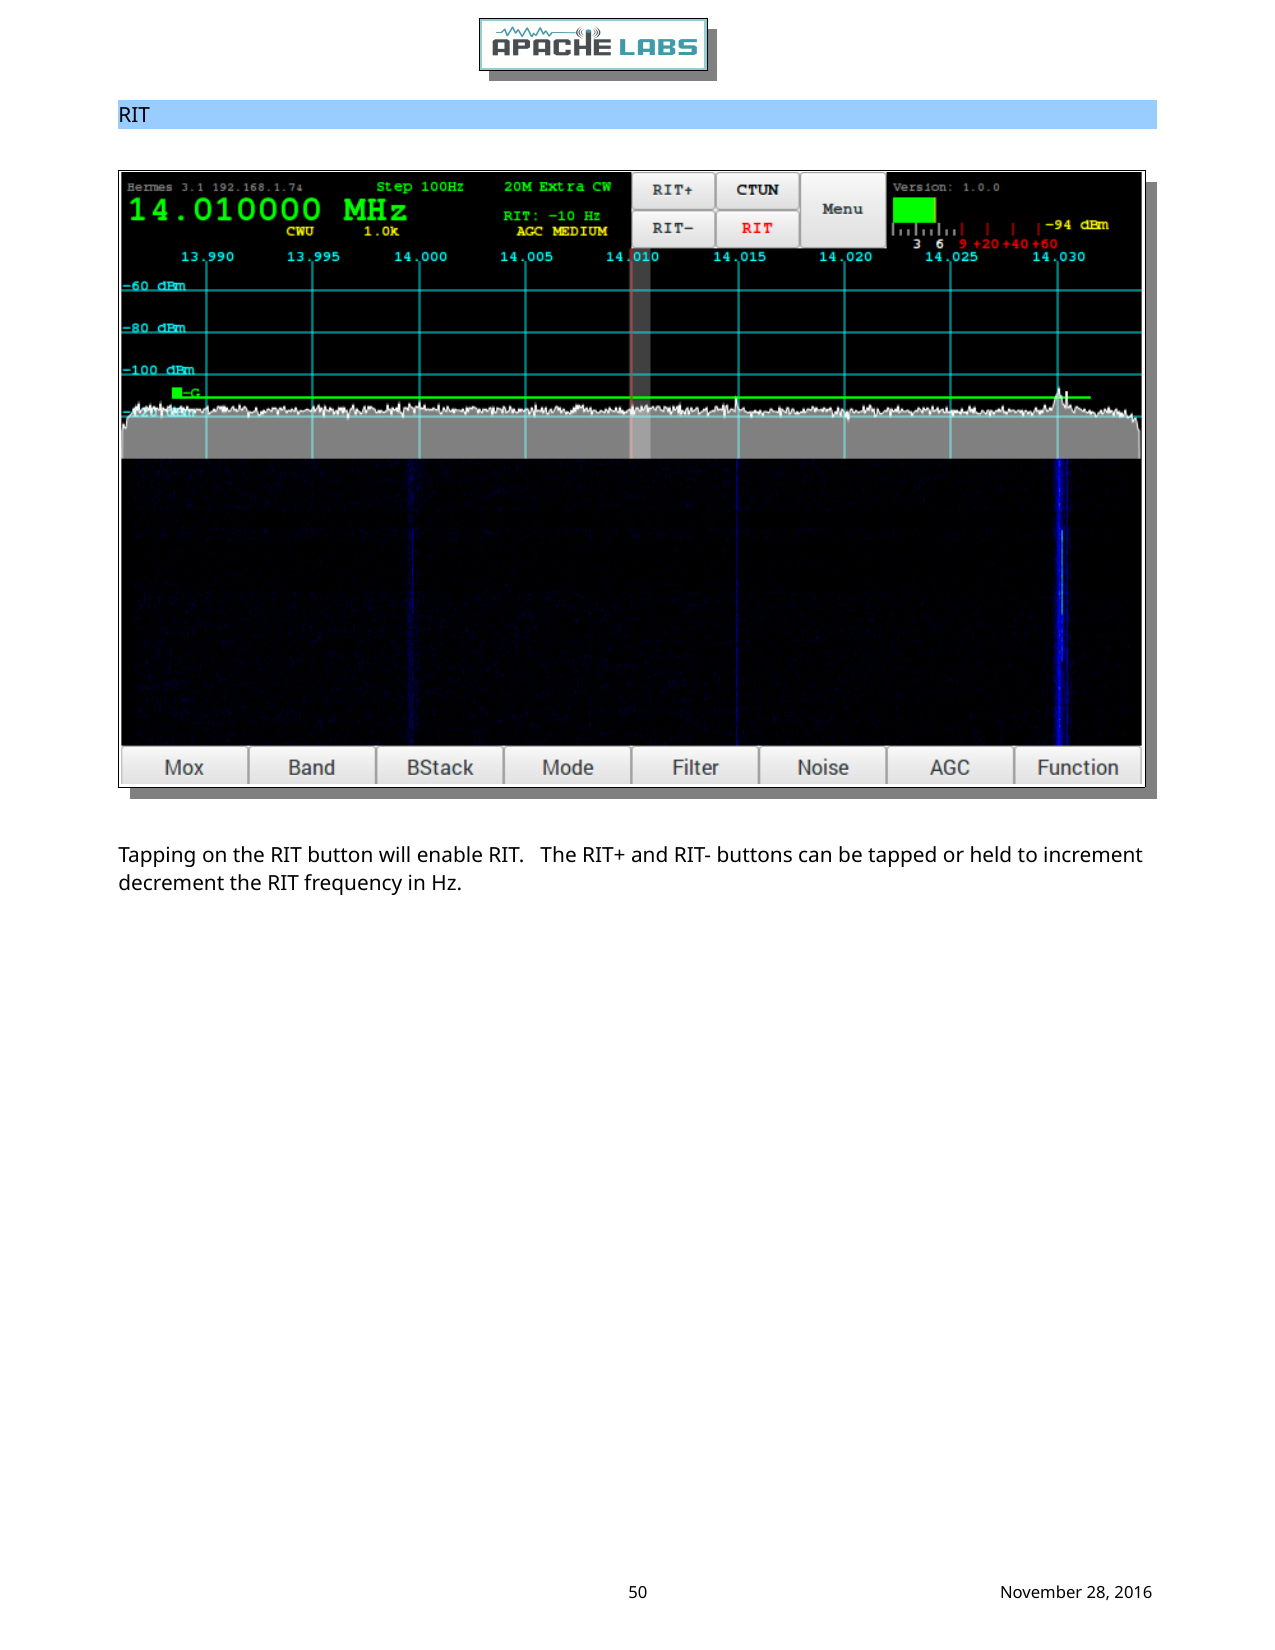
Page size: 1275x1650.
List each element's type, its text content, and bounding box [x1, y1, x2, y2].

subtitle RIT [118, 100, 1157, 129]
text Tapping on the RIT button will enable RIT. The RIT+ and RIT- buttons can be tapped or held to increment decrement the RIT frequency in Hz. [118, 840, 1157, 897]
picture [482, 21, 704, 68]
picture [121, 172, 1142, 784]
